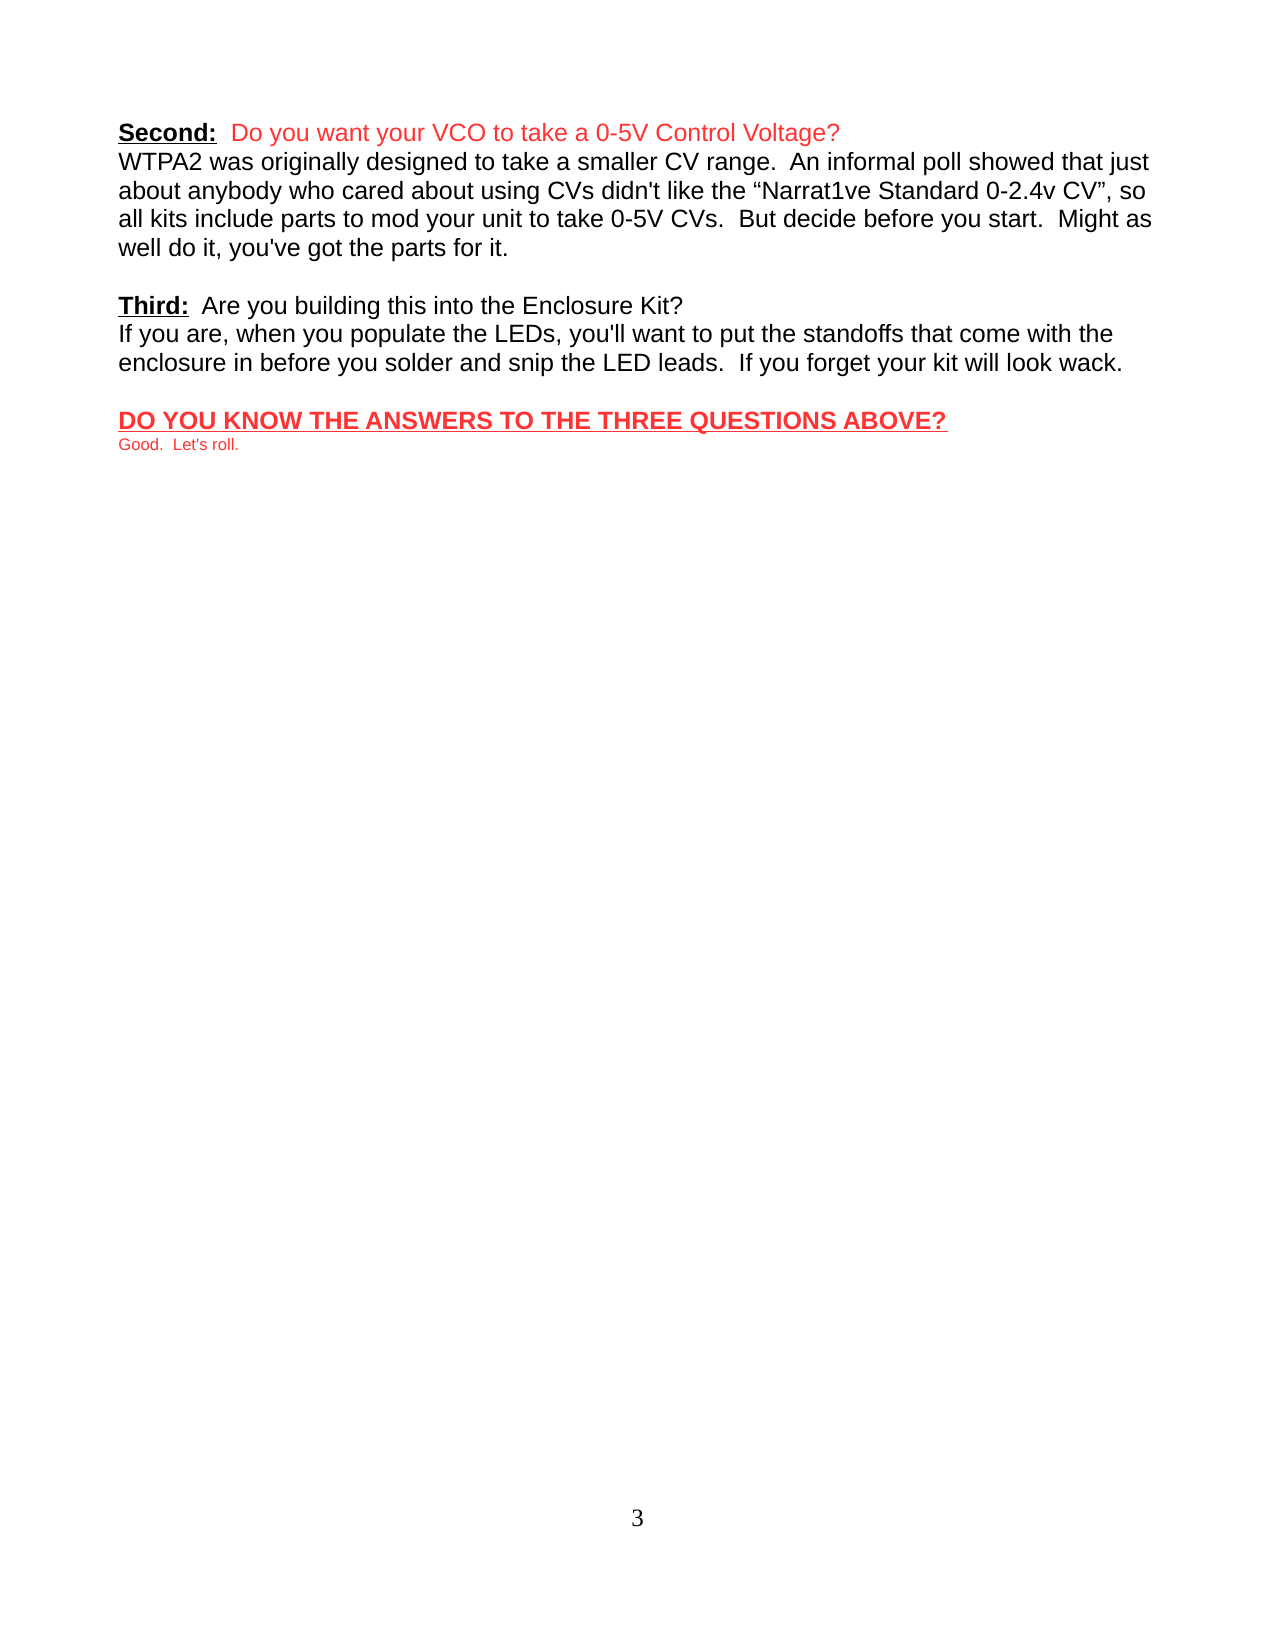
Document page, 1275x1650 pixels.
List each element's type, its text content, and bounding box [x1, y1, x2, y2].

text Third: Are you building this into the Enclosure Kit? [118, 291, 1157, 319]
text DO YOU KNOW THE ANSWERS TO THE THREE QUESTIONS ABOVE? [118, 406, 1157, 434]
text Good. Let's roll. [118, 434, 1157, 453]
text WTPA2 was originally designed to take a smaller CV range. An informal poll showed that just about anybody who cared about using CVs didn't like the “Narrat1ve Standard 0-2.4v CV”, so all kits include parts to mod your unit to take 0-5V CVs. But decide before you start. Might as well do it, you've got the parts for it. [118, 147, 1157, 262]
text Second: Do you want your VCO to take a 0-5V Control Voltage? [118, 118, 1157, 147]
text If you are, when you populate the LEDs, you'll want to put the standoffs that come with the enclosure in before you solder and snip the LED leads. If you forget your kit will look wack. [118, 319, 1157, 377]
